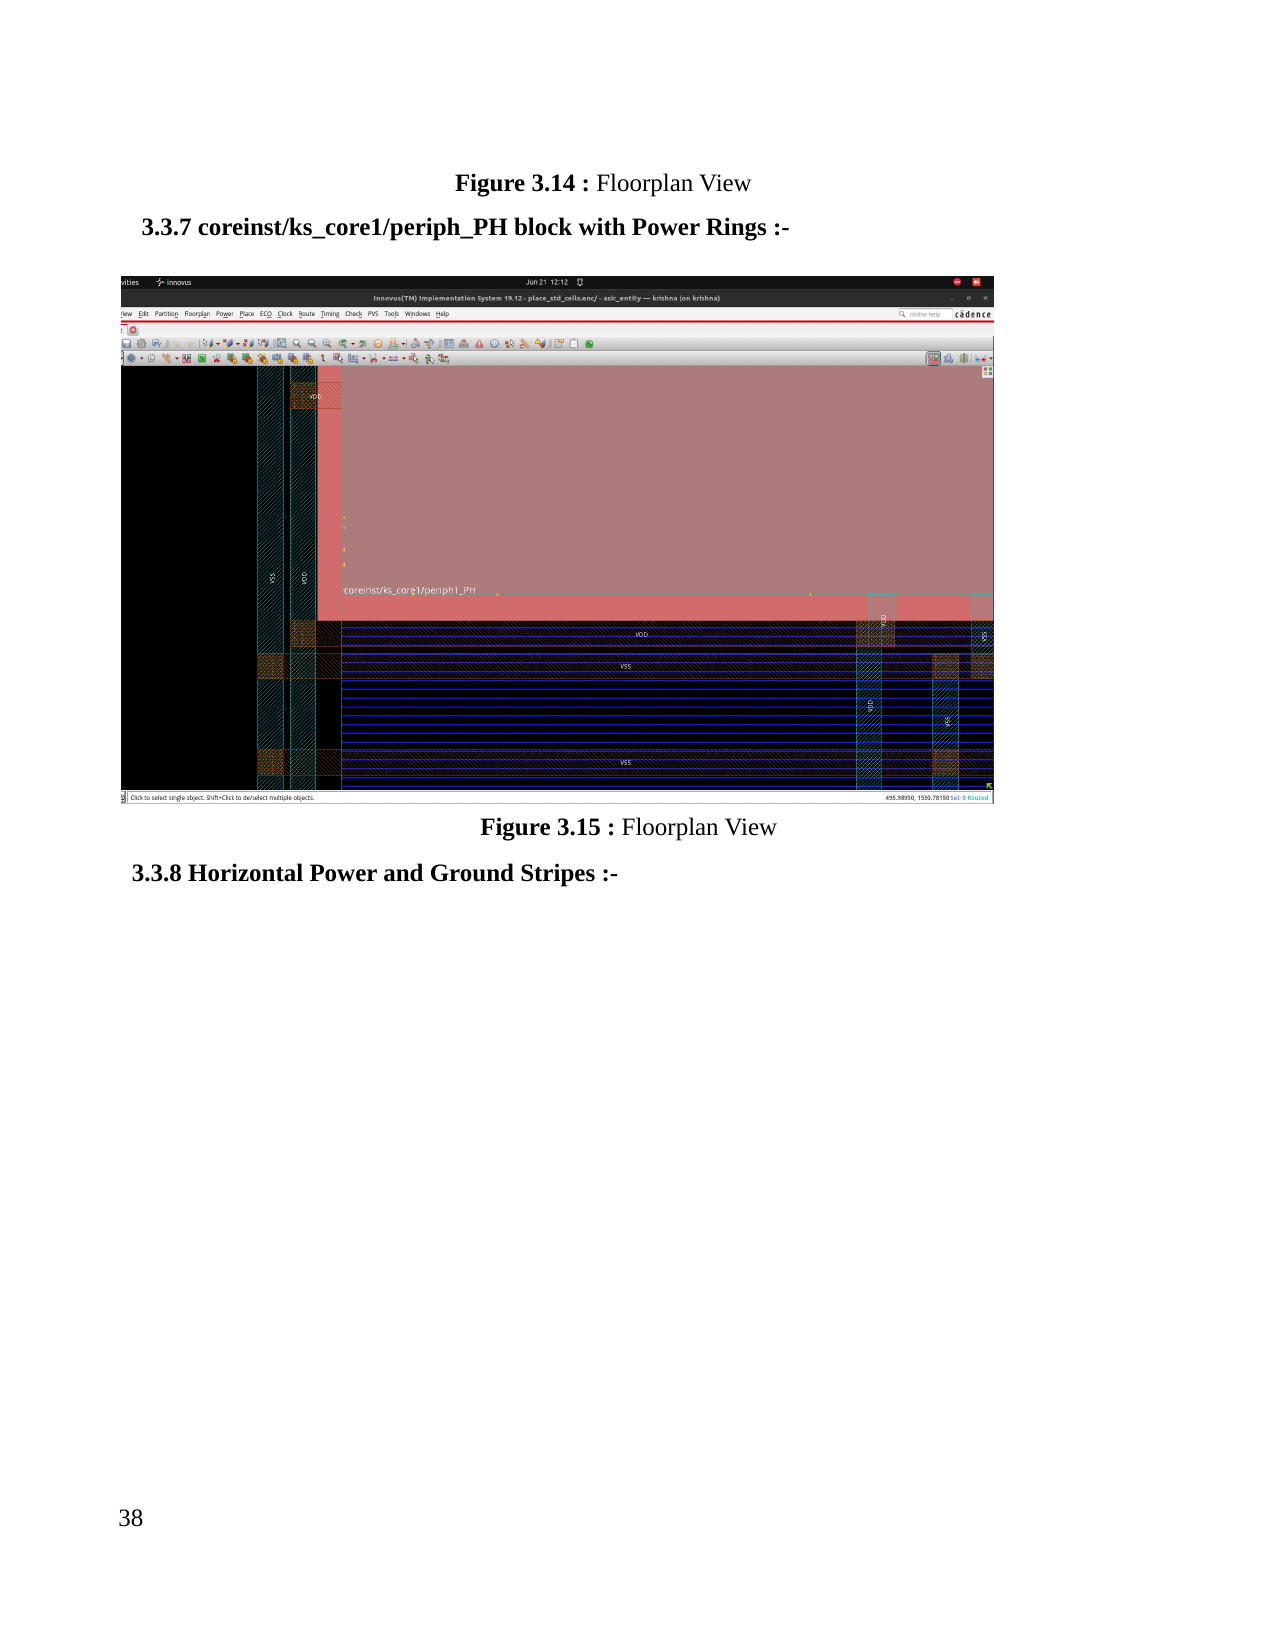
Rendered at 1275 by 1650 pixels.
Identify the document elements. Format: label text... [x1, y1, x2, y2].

text Figure 3.14 : Floorplan View [118, 168, 1157, 197]
text 3.3.8 Horizontal Power and Ground Stripes :- [118, 858, 1157, 887]
text Figure 3.15 : Floorplan View [118, 808, 1157, 842]
text 3.3.7 coreinst/ks_core1/periph_PH block with Power Rings :- [118, 212, 1157, 240]
picture [121, 276, 994, 804]
